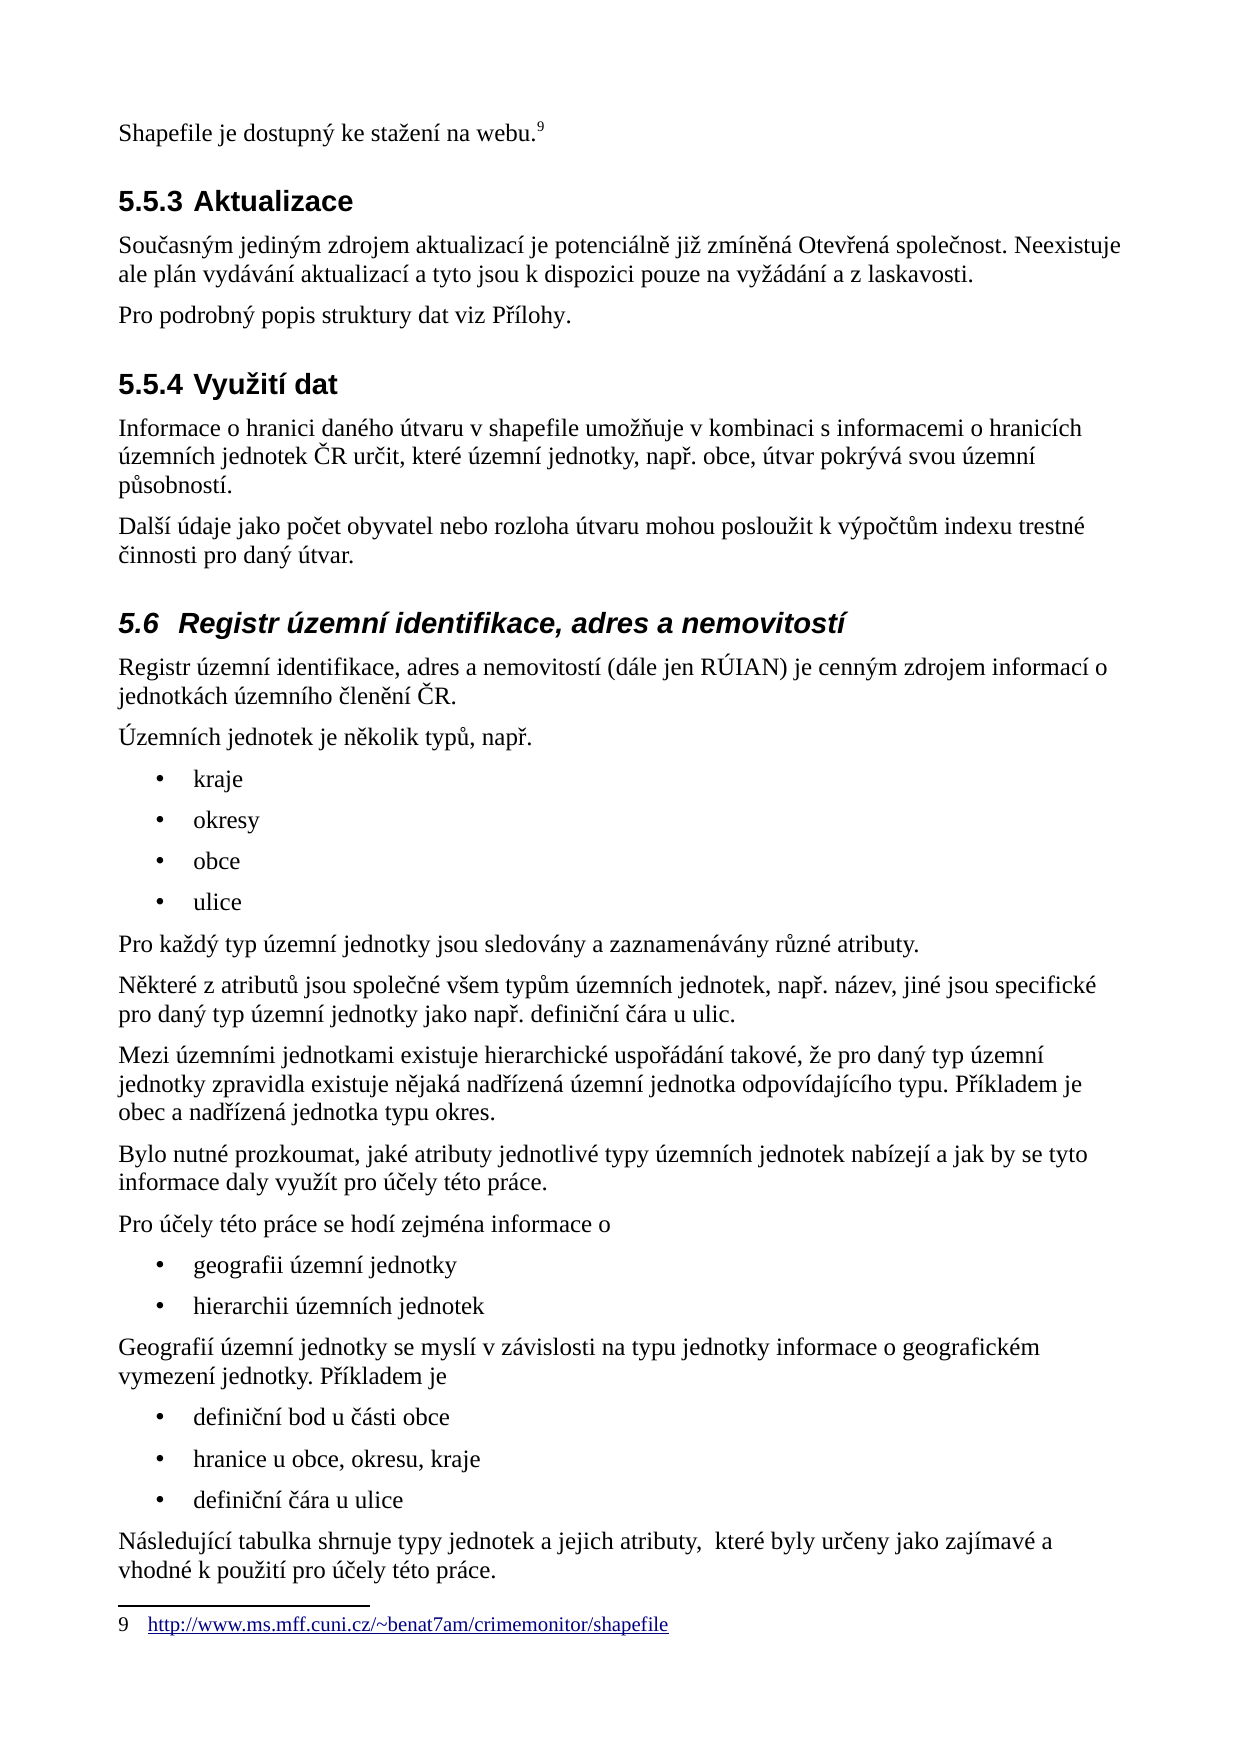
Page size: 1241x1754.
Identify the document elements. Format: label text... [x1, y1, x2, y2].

text Pro podrobný popis struktury dat viz Přílohy. [118, 300, 1122, 329]
list definiční bod u části obce [156, 1402, 1122, 1431]
text Následující tabulka shrnuje typy jednotek a jejich atributy, které byly určeny jako zajímavé a vhodné k použití pro účely této práce. [118, 1526, 1122, 1584]
list okresy [156, 805, 1122, 834]
text Současným jediným zdrojem aktualizací je potenciálně již zmíněná Otevřená společnost. Neexistuje ale plán vydávání aktualizací a tyto jsou k dispozici pouze na vyžádání a z laskavosti. [118, 230, 1122, 288]
text Bylo nutné prozkoumat, jaké atributy jednotlivé typy územních jednotek nabízejí a jak by se tyto informace daly využít pro účely této práce. [118, 1139, 1122, 1196]
text Shapefile je dostupný ke stažení na webu. [118, 118, 1122, 147]
subtitle Registr územní identifikace, adres a nemovitostí [118, 606, 1122, 640]
text Geografií územní jednotky se myslí v závislosti na typu jednotky informace o geografickém vymezení jednotky. Příkladem je [118, 1332, 1122, 1390]
list ulice [156, 887, 1122, 916]
subtitle Aktualizace [118, 184, 1122, 218]
text Pro účely této práce se hodí zejména informace o [118, 1209, 1122, 1237]
text http://www.ms.mff.cuni.cz/~benat7am/crimemonitor/shapefile [118, 1612, 1122, 1636]
list hierarchii územních jednotek [156, 1291, 1122, 1320]
text Některé z atributů jsou společné všem typům územních jednotek, např. název, jiné jsou specifické pro daný typ územní jednotky jako např. definiční čára u ulic. [118, 970, 1122, 1027]
text Mezi územními jednotkami existuje hierarchické uspořádání takové, že pro daný typ územní jednotky zpravidla existuje nějaká nadřízená územní jednotka odpovídajícího typu. Příkladem je obec a nadřízená jednotka typu okres. [118, 1040, 1122, 1126]
list definiční čára u ulice [156, 1485, 1122, 1514]
text Registr územní identifikace, adres a nemovitostí (dále jen RÚIAN) je cenným zdrojem informací o jednotkách územního členění ČR. [118, 652, 1122, 710]
subtitle Využití dat [118, 367, 1122, 400]
text Územních jednotek je několik typů, např. [118, 722, 1122, 751]
list obce [156, 846, 1122, 875]
text Pro každý typ územní jednotky jsou sledovány a zaznamenávány různé atributy. [118, 929, 1122, 957]
list hranice u obce, okresu, kraje [156, 1444, 1122, 1472]
text Informace o hranici daného útvaru v shapefile umožňuje v kombinaci s informacemi o hranicích územních jednotek ČR určit, které územní jednotky, např. obce, útvar pokrývá svou územní působností. [118, 413, 1122, 499]
list kraje [156, 764, 1122, 792]
list geografii územní jednotky [156, 1250, 1122, 1279]
text Další údaje jako počet obyvatel nebo rozloha útvaru mohou posloužit k výpočtům indexu trestné činnosti pro daný útvar. [118, 511, 1122, 569]
